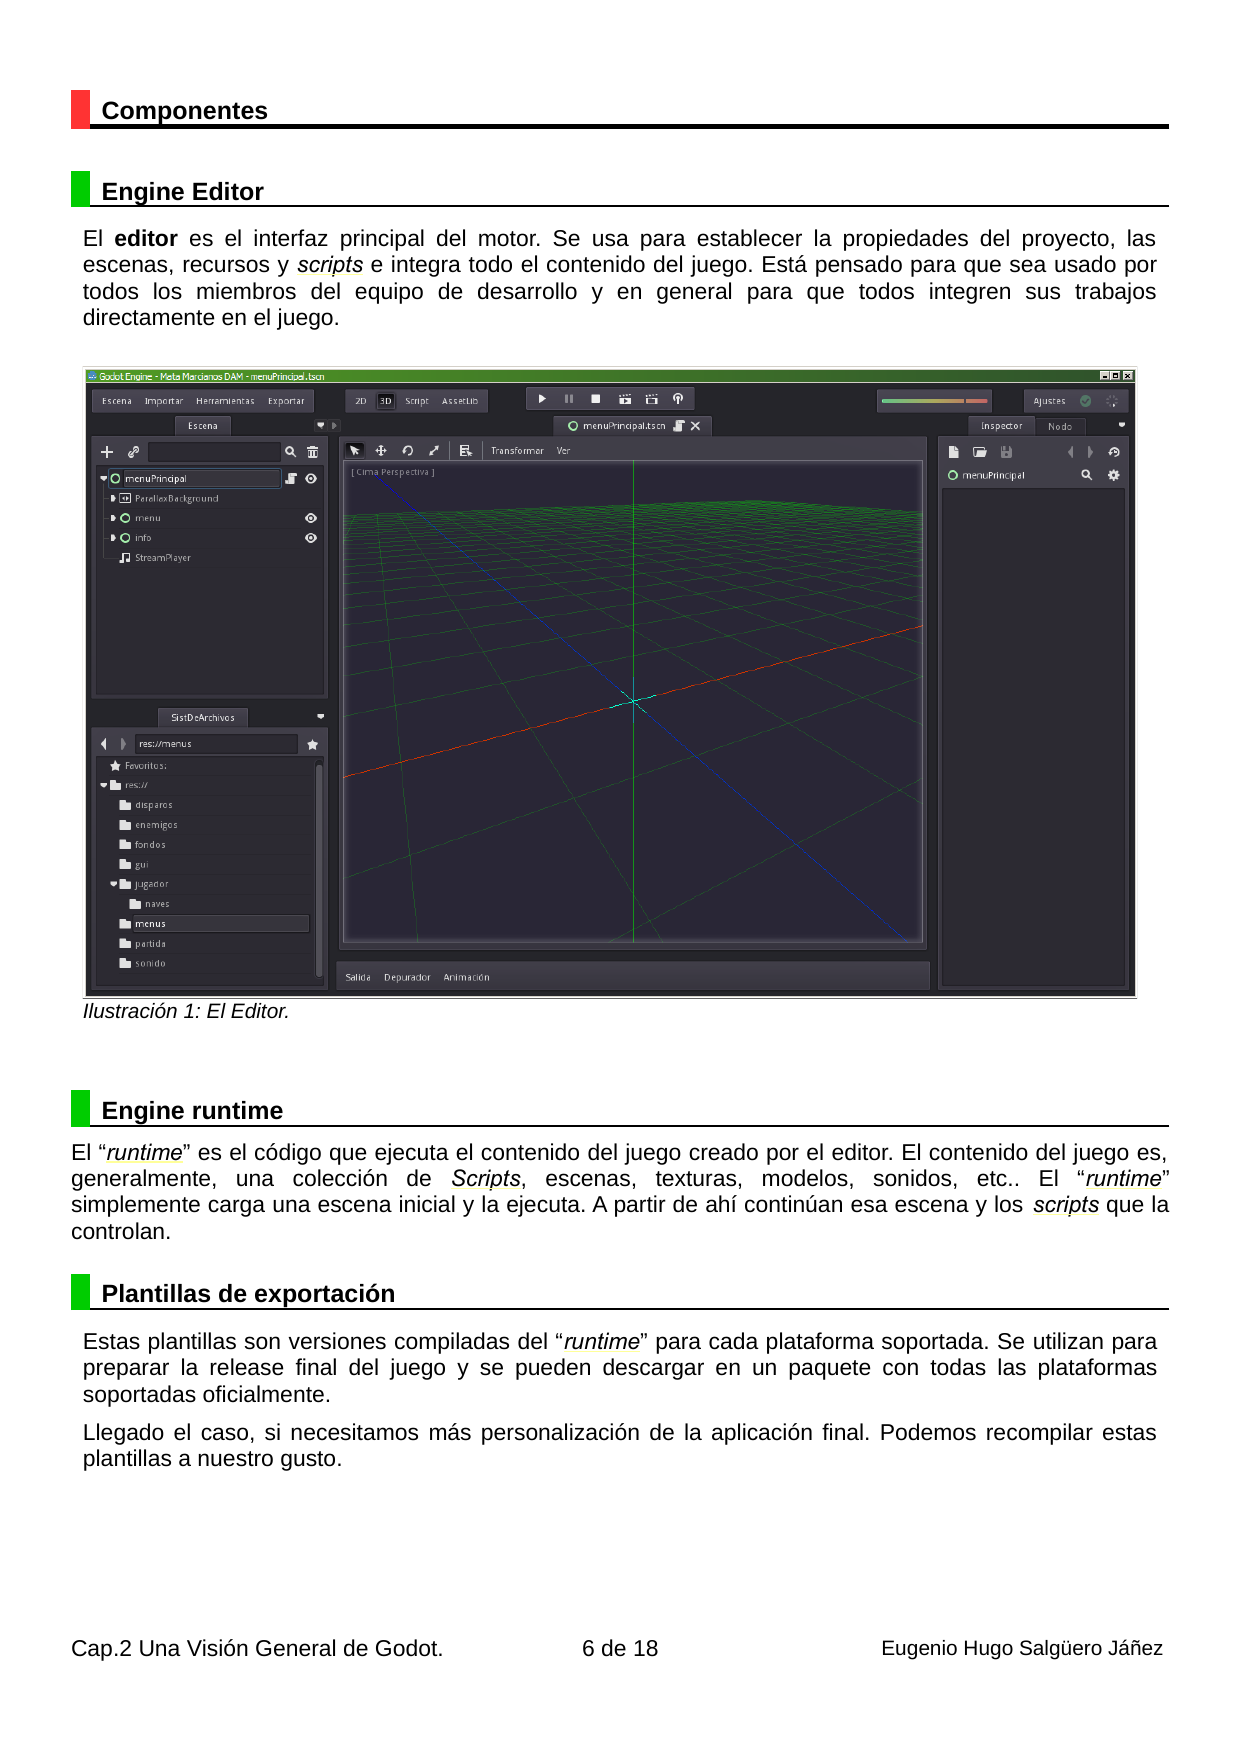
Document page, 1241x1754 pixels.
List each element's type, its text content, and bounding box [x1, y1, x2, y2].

subtitle Engine Editor [90, 171, 1169, 205]
text Ilustración 1: El Editor. [83, 999, 1137, 1022]
text El editor es el interfaz principal del motor. Se usa para establecer la propiedades del proyecto, las escenas, recursos y scripts e integra todo el contenido del juego. Está pensado para que sea usado por todos los miembros del equipo de desarrollo y en general para que todos integren sus trabajos directamente en el juego. [83, 225, 1158, 330]
text Llegado el caso, si necesitamos más personalización de la aplicación final. Podemos recompilar estas plantillas a nuestro gusto. [83, 1419, 1158, 1472]
text El “runtime” es el código que ejecuta el contenido del juego creado por el editor. El contenido del juego es, generalmente, una colección de Scripts, escenas, texturas, modelos, sonidos, etc.. El “runtime” simplemente carga una escena inicial y la ejecuta. A partir de ahí continúan esa escena y los scripts que la controlan. [71, 1138, 1169, 1244]
subtitle Componentes [90, 90, 1169, 124]
subtitle Plantillas de exportación [71, 1273, 1169, 1308]
picture [82, 366, 1138, 999]
text Estas plantillas son versiones compiladas del “runtime” para cada plataforma soportada. Se utilizan para preparar la release final del juego y se pueden descargar en un paquete con todas las plataformas soportadas oficialmente. [83, 1328, 1158, 1407]
subtitle Engine runtime [90, 1090, 1169, 1125]
